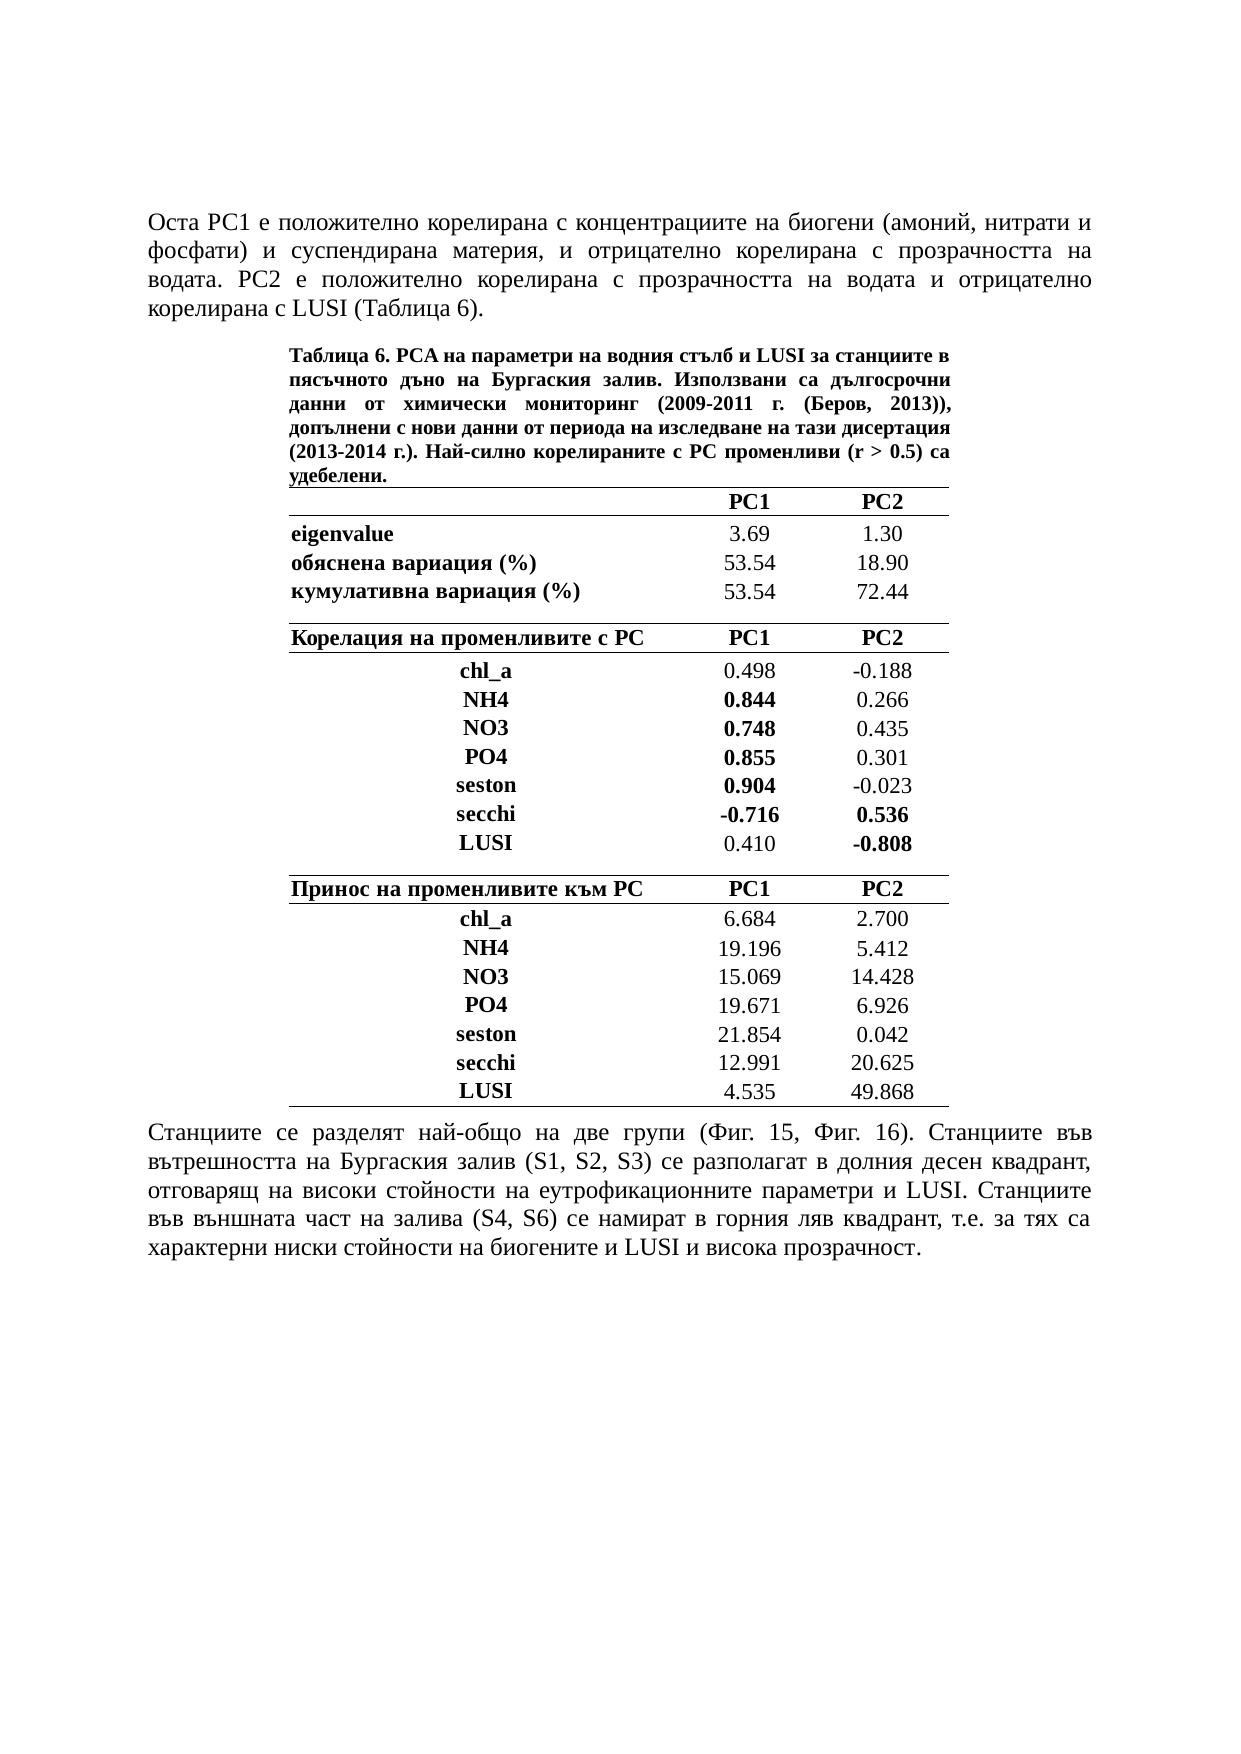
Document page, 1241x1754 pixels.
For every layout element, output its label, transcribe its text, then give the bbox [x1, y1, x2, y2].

text Оста РС1 е положително корелирана с концентрациите на биогени (амоний, нитрати и фосфати) и суспендирана материя, и отрицателно корелирана с прозрачността на водата. РС2 е положително корелирана с прозрачността на водата и отрицателно корелирана с LUSI (Таблица 6). [148, 207, 1093, 322]
text Таблица 6. PCA на параметри на водния стълб и LUSI за станциите в пясъчното дъно на Бургаския залив. Използвани са дългосрочни данни от химически мониторинг (2009-2011 г. (Беров, 2013)), допълнени с нови данни от периода на изследване на тази дисертация (2013-2014 г.). Най-силно корелираните с РС променливи (r > 0.5) са удебелени. [289, 343, 951, 1108]
text Станциите се разделят най-общо на две групи (Фиг. 15, Фиг. 16). Станциите във вътрешността на Бургаския залив (S1, S2, S3) се разполагат в долния десен квадрант, отговарящ на високи стойности на еутрофикационните параметри и LUSI. Станциите във външната част на залива (S4, S6) се намират в горния ляв квадрант, т.е. за тях са характерни ниски стойности на биогените и LUSI и висока прозрачност. [148, 1117, 1093, 1261]
